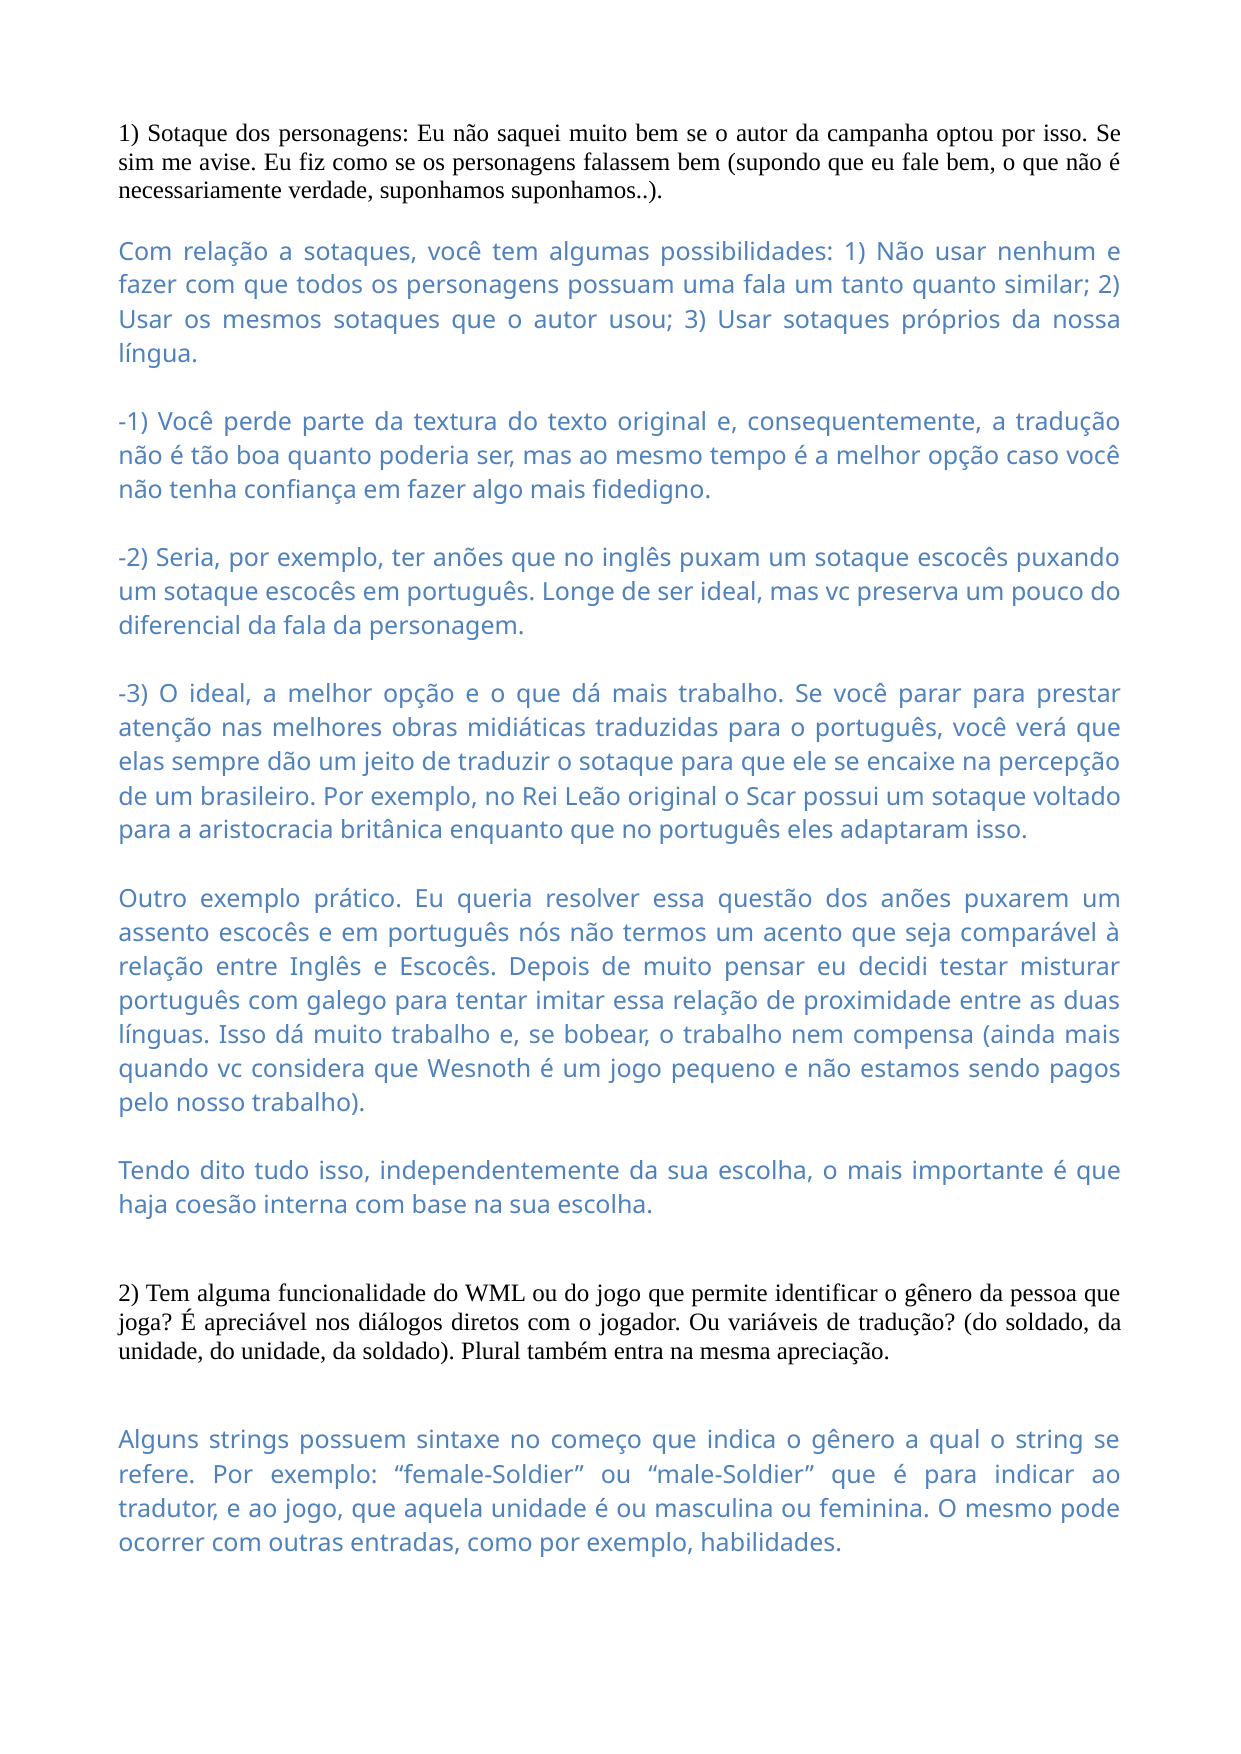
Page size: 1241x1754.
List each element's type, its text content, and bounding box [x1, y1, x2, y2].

text 2) Tem alguma funcionalidade do WML ou do jogo que permite identificar o gênero da pessoa que joga? É apreciável nos diálogos diretos com o jogador. Ou variáveis de tradução? (do soldado, da unidade, do unidade, da soldado). Plural também entra na mesma apreciação. [118, 1278, 1122, 1365]
text Alguns strings possuem sintaxe no começo que indica o gênero a qual o string se refere. Por exemplo: “female-Soldier” ou “male-Soldier” que é para indicar ao tradutor, e ao jogo, que aquela unidade é ou masculina ou feminina. O mesmo pode ocorrer com outras entradas, como por exemplo, habilidades. [118, 1422, 1122, 1558]
text Outro exemplo prático. Eu queria resolver essa questão dos anões puxarem um assento escocês e em português nós não termos um acento que seja comparável à relação entre Inglês e Escocês. Depois de muito pensar eu decidi testar misturar português com galego para tentar imitar essa relação de proximidade entre as duas línguas. Isso dá muito trabalho e, se bobear, o trabalho nem compensa (ainda mais quando vc considera que Wesnoth é um jogo pequeno e não estamos sendo pagos pelo nosso trabalho). [118, 880, 1122, 1119]
text -3) O ideal, a melhor opção e o que dá mais trabalho. Se você parar para prestar atenção nas melhores obras midiáticas traduzidas para o português, você verá que elas sempre dão um jeito de traduzir o sotaque para que ele se encaixe na percepção de um brasileiro. Por exemplo, no Rei Leão original o Scar possui um sotaque voltado para a aristocracia britânica enquanto que no português eles adaptaram isso. [118, 676, 1122, 846]
text -1) Você perde parte da textura do texto original e, consequentemente, a tradução não é tão boa quanto poderia ser, mas ao mesmo tempo é a melhor opção caso você não tenha confiança em fazer algo mais fidedigno. [118, 403, 1122, 506]
text -2) Seria, por exemplo, ter anões que no inglês puxam um sotaque escocês puxando um sotaque escocês em português. Longe de ser ideal, mas vc preserva um pouco do diferencial da fala da personagem. [118, 540, 1122, 642]
text Tendo dito tudo isso, independentemente da sua escolha, o mais importante é que haja coesão interna com base na sua escolha. [118, 1153, 1122, 1221]
text 1) Sotaque dos personagens: Eu não saquei muito bem se o autor da campanha optou por isso. Se sim me avise. Eu fiz como se os personagens falassem bem (supondo que eu fale bem, o que não é necessariamente verdade, suponhamos suponhamos..). [118, 118, 1122, 204]
text Com relação a sotaques, você tem algumas possibilidades: 1) Não usar nenhum e fazer com que todos os personagens possuam uma fala um tanto quanto similar; 2) Usar os mesmos sotaques que o autor usou; 3) Usar sotaques próprios da nossa língua. [118, 233, 1122, 369]
